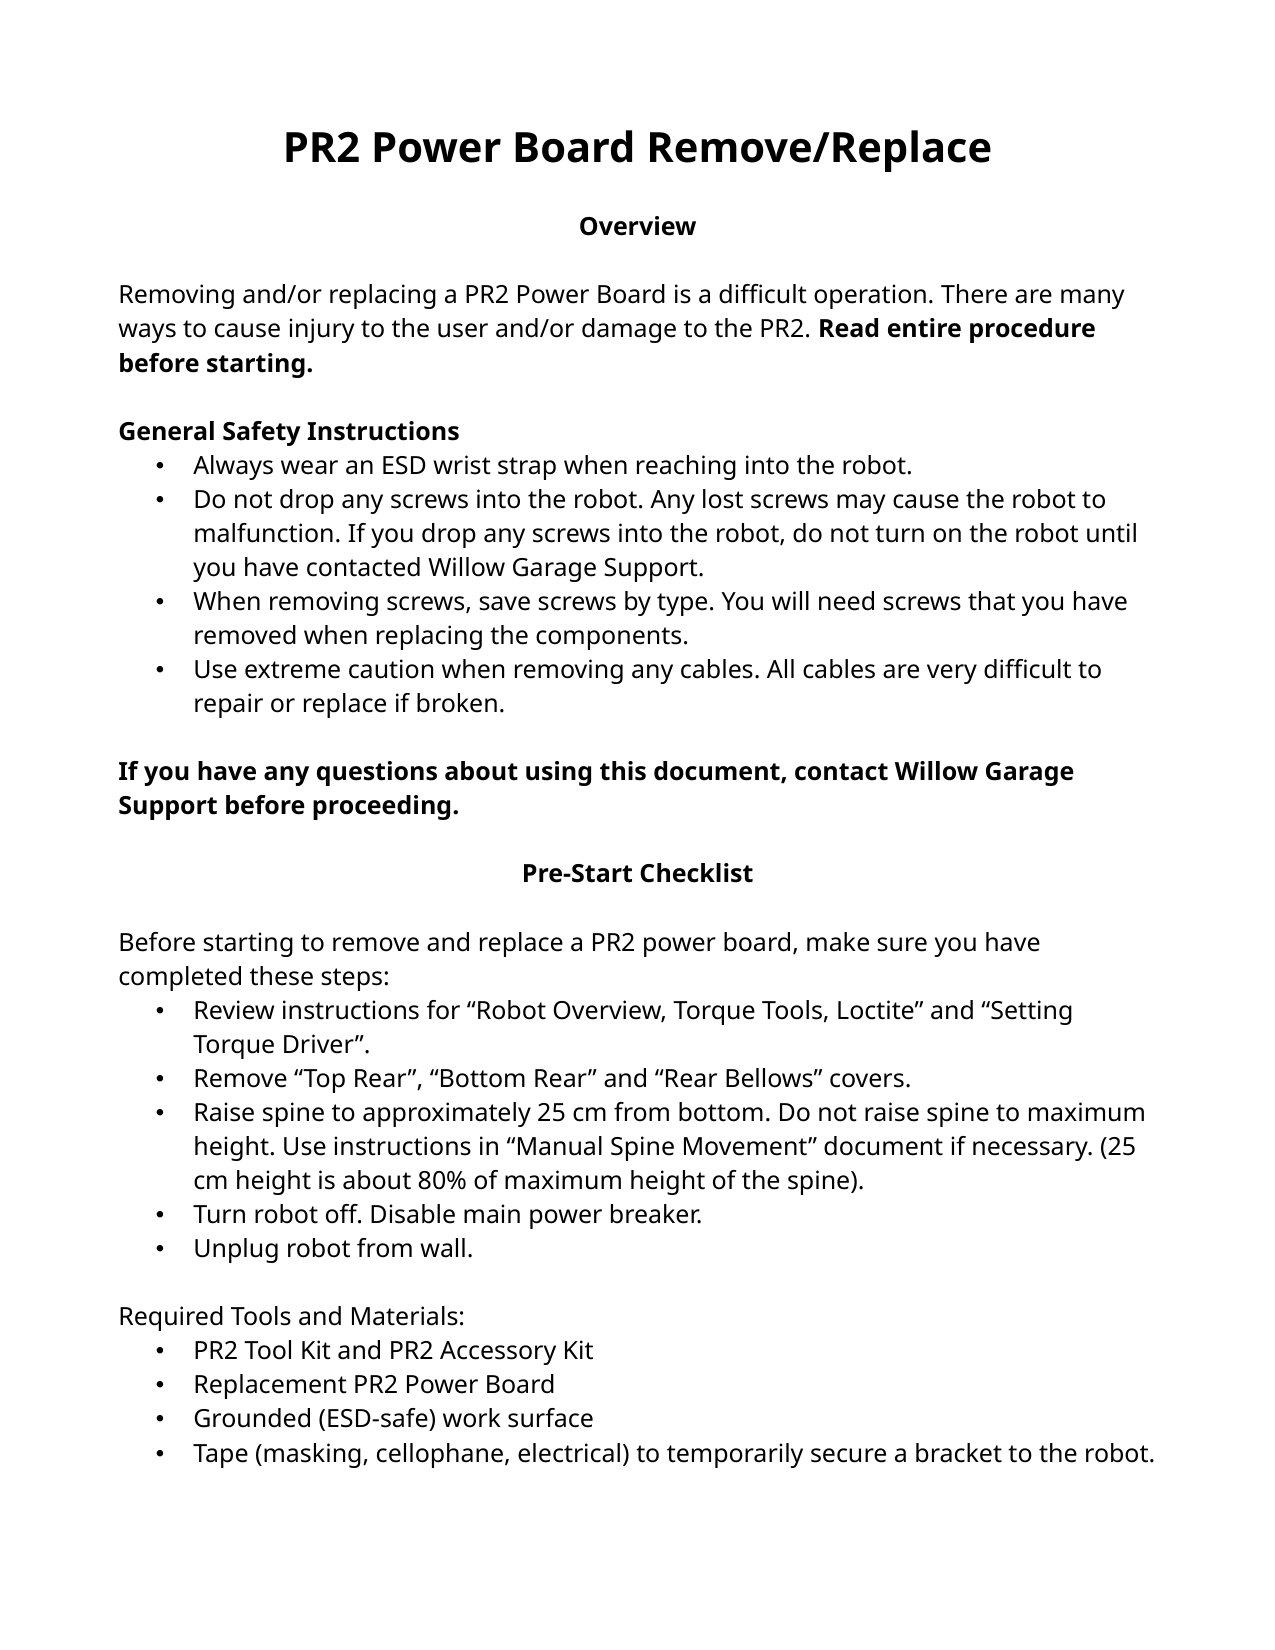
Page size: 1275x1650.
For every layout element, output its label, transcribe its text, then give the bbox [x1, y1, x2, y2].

text Pre-Start Checklist [118, 856, 1157, 890]
list When removing screws, save screws by type. You will need screws that you have removed when replacing the components. [156, 584, 1157, 652]
text Overview [118, 209, 1157, 243]
text PR2 Power Board Remove/Replace [118, 118, 1157, 175]
text Required Tools and Materials: [118, 1299, 1157, 1333]
text General Safety Instructions [118, 413, 1157, 447]
text Removing and/or replacing a PR2 Power Board is a difficult operation. There are many ways to cause injury to the user and/or damage to the PR2. Read entire procedure before starting. [118, 277, 1157, 379]
list Review instructions for “Robot Overview, Torque Tools, Loctite” and “Setting Torque Driver”. [156, 992, 1157, 1061]
list Turn robot off. Disable main power breaker. [156, 1197, 1157, 1231]
list Raise spine to approximately 25 cm from bottom. Do not raise spine to maximum height. Use instructions in “Manual Spine Movement” document if necessary. (25 cm height is about 80% of maximum height of the spine). [156, 1094, 1157, 1197]
list Tape (masking, cellophane, electrical) to temporarily secure a bracket to the robot. [156, 1435, 1157, 1469]
list Use extreme caution when removing any cables. All cables are very difficult to repair or replace if broken. [156, 652, 1157, 720]
list Grounded (ESD-safe) work surface [156, 1401, 1157, 1435]
list Replacement PR2 Power Board [156, 1367, 1157, 1401]
text Before starting to remove and replace a PR2 power board, make sure you have completed these steps: [118, 924, 1157, 992]
list Always wear an ESD wrist strap when reaching into the robot. [156, 447, 1157, 481]
list Unplug robot from wall. [156, 1231, 1157, 1265]
list PR2 Tool Kit and PR2 Accessory Kit [156, 1333, 1157, 1367]
text If you have any questions about using this document, contact Willow Garage Support before proceeding. [118, 754, 1157, 822]
list Do not drop any screws into the robot. Any lost screws may cause the robot to malfunction. If you drop any screws into the robot, do not turn on the robot until you have contacted Willow Garage Support. [156, 481, 1157, 584]
list Remove “Top Rear”, “Bottom Rear” and “Rear Bellows” covers. [156, 1061, 1157, 1094]
